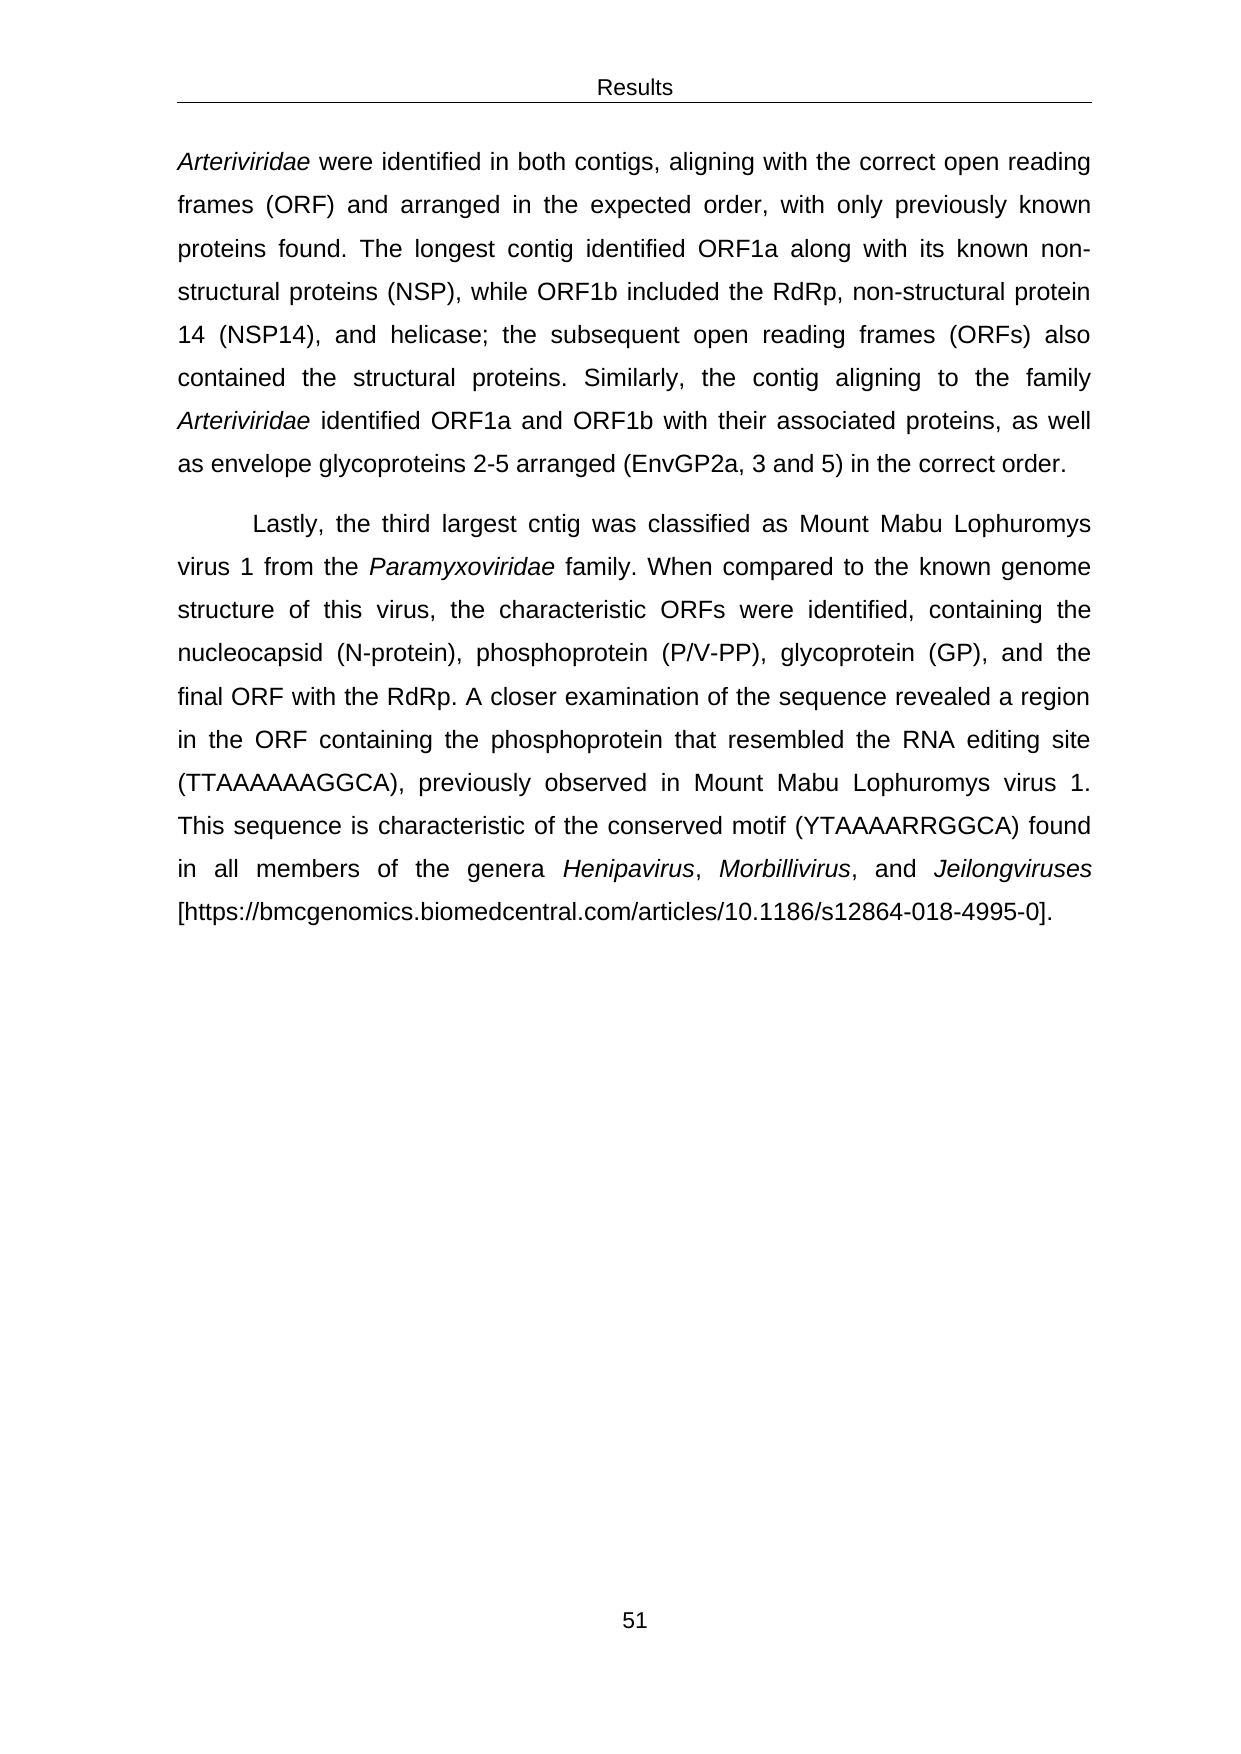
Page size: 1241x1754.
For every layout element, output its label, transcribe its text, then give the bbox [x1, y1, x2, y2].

text Lastly, the third largest cntig was classified as Mount Mabu Lophuromys virus 1 from the Paramyxoviridae family. When compared to the known genome structure of this virus, the characteristic ORFs were identified, containing the nucleocapsid (N-protein), phosphoprotein (P/V-PP), glycoprotein (GP), and the final ORF with the RdRp. A closer examination of the sequence revealed a region in the ORF containing the phosphoprotein that resembled the RNA editing site (TTAAAAAAGGCA), previously observed in Mount Mabu Lophuromys virus 1. This sequence is characteristic of the conserved motif (YTAAAARRGGCA) found in all members of the genera Henipavirus, Morbillivirus, and Jeilongviruses [https://bmcgenomics.biomedcentral.com/articles/10.1186/s12864-018-4995-0]. [177, 509, 1092, 926]
text Arteriviridae were identified in both contigs, aligning with the correct open reading frames (ORF) and arranged in the expected order, with only previously known proteins found. The longest contig identified ORF1a along with its known non-structural proteins (NSP), while ORF1b included the RdRp, non-structural protein 14 (NSP14), and helicase; the subsequent open reading frames (ORFs) also contained the structural proteins. Similarly, the contig aligning to the family Arteriviridae identified ORF1a and ORF1b with their associated proteins, as well as envelope glycoproteins 2-5 arranged (EnvGP2a, 3 and 5) in the correct order. [177, 147, 1092, 478]
